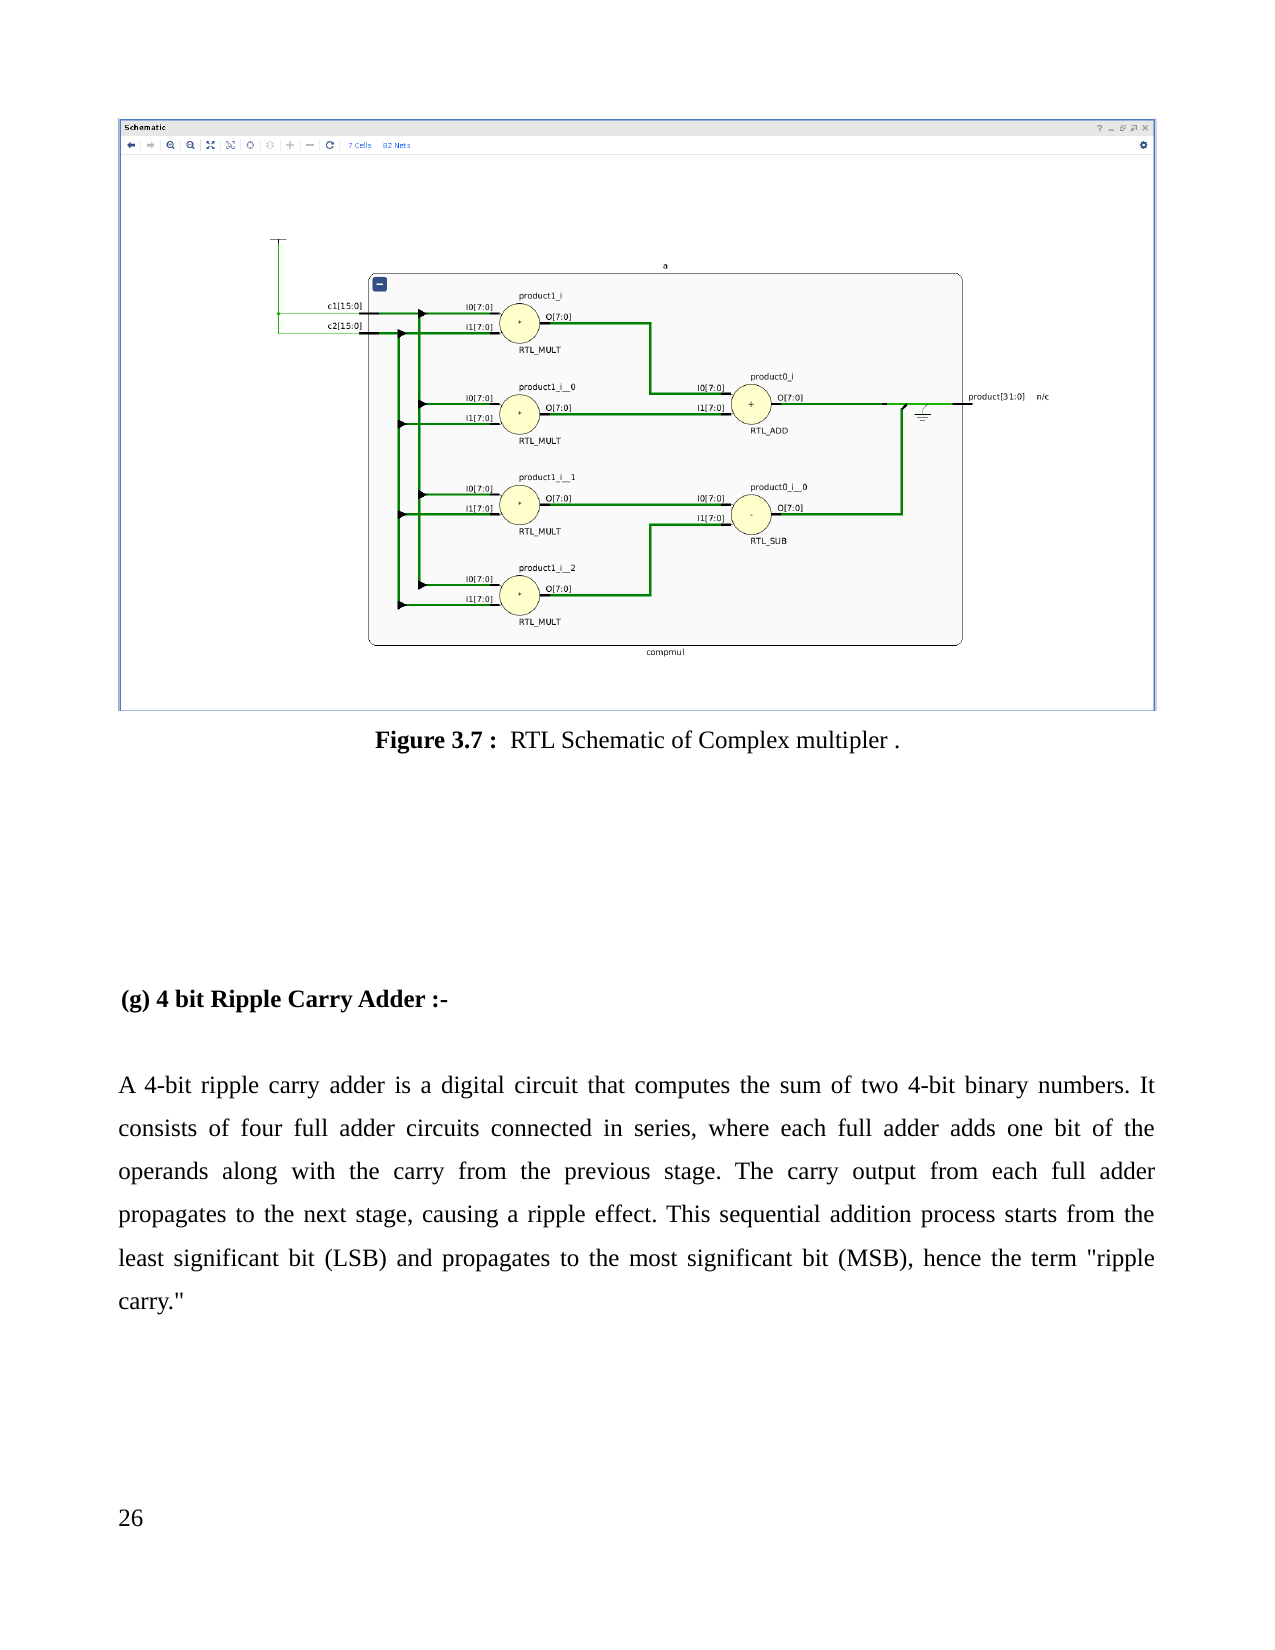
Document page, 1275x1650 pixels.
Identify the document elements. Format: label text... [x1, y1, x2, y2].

text (g) 4 bit Ripple Carry Adder :- [118, 984, 1157, 1013]
text Figure 3.7 : RTL Schematic of Complex multipler . [118, 711, 1157, 754]
picture [118, 118, 1157, 711]
text A 4-bit ripple carry adder is a digital circuit that computes the sum of two 4-bit binary numbers. It consists of four full adder circuits connected in series, where each full adder adds one bit of the operands along with the carry from the previous stage. The carry output from each full adder propagates to the next stage, causing a ripple effect. This sequential addition process starts from the least significant bit (LSB) and propagates to the most significant bit (MSB), hence the term "ripple carry." [118, 1070, 1157, 1314]
